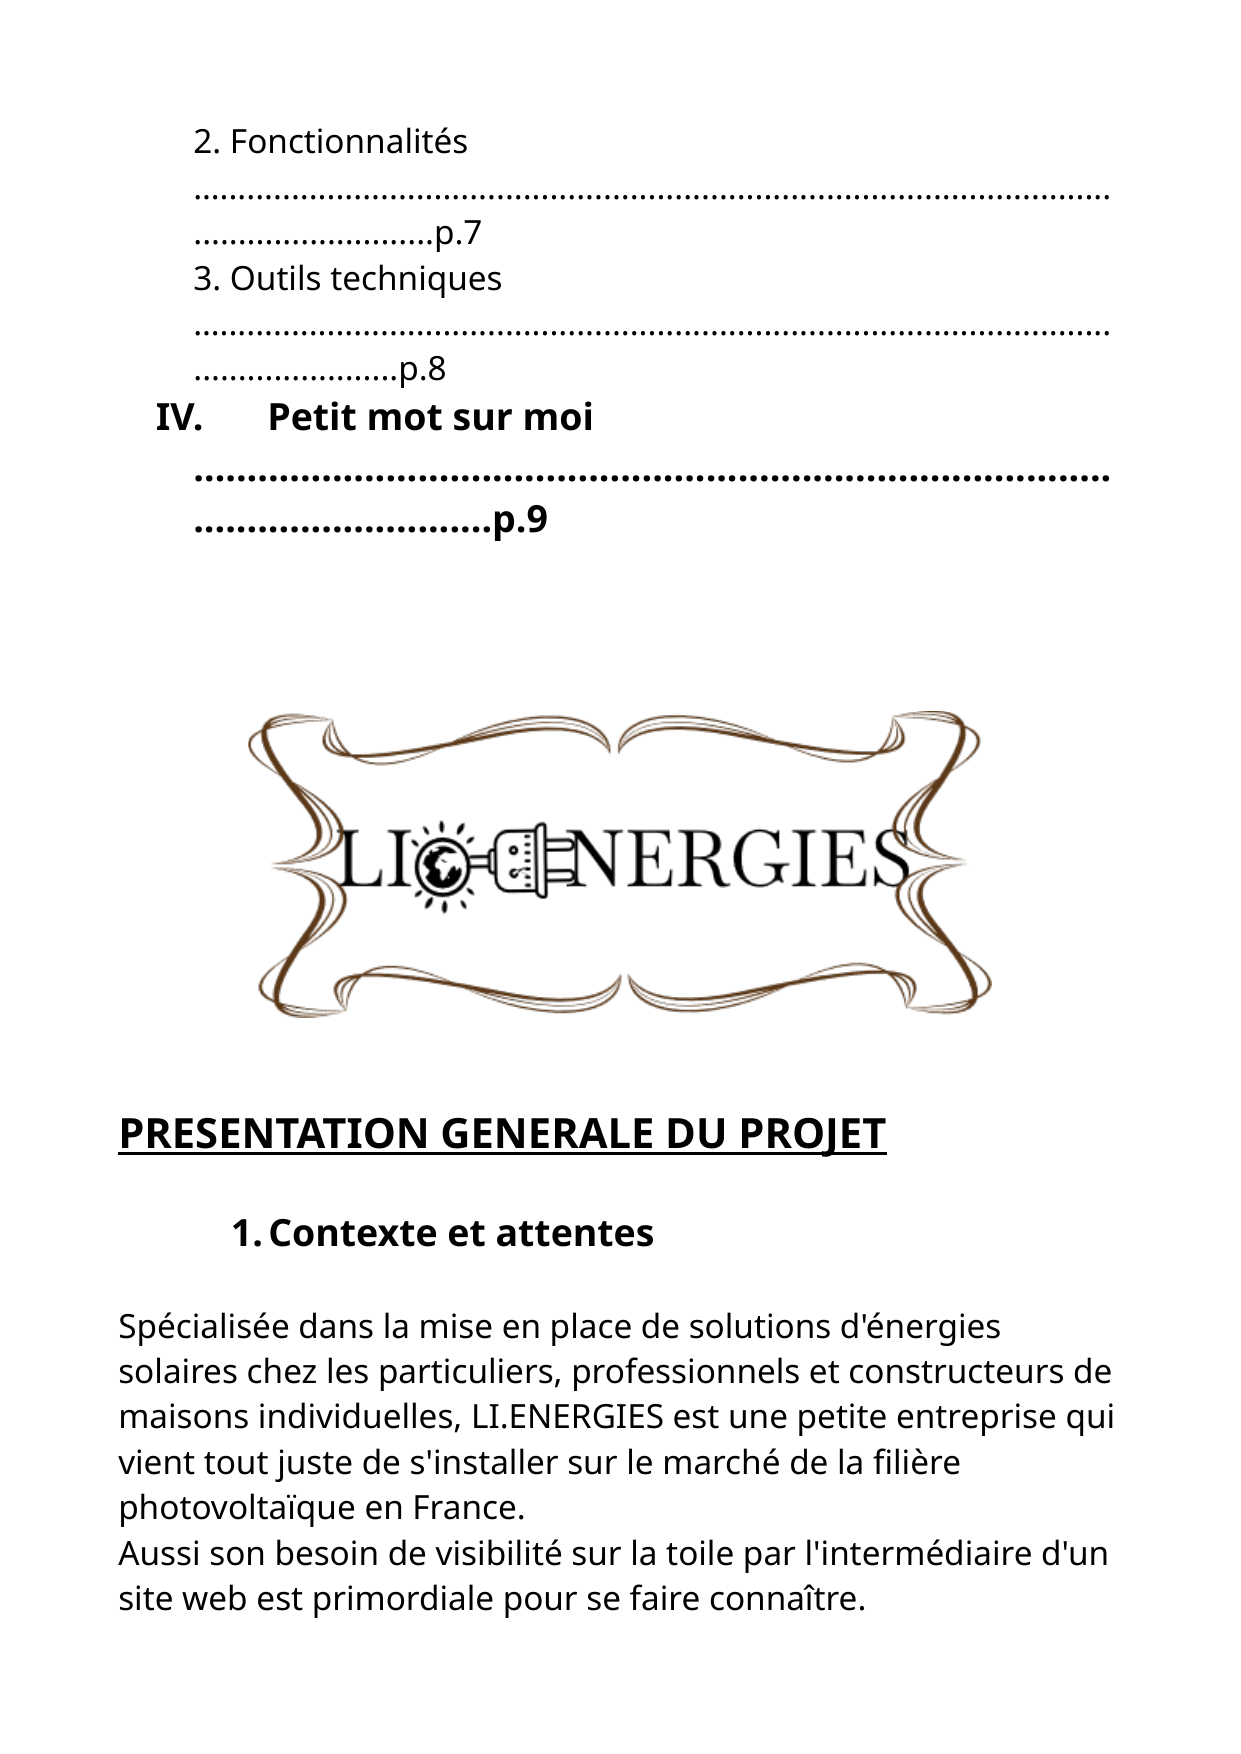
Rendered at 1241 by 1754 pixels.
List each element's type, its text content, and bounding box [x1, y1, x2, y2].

list Petit mot sur moi …...............................................................................................................p.9 [156, 391, 1122, 544]
list 3. Outils techniques …...........................................................................................................................p.8 [156, 254, 1122, 391]
text Spécialisée dans la mise en place de solutions d'énergies solaires chez les particuliers, professionnels et constructeurs de maisons individuelles, LI.ENERGIES est une petite entreprise qui vient tout juste de s'installer sur le marché de la filière photovoltaïque en France. [118, 1302, 1122, 1529]
list 2. Fonctionnalités …...............................................................................................................................p.7 [156, 118, 1122, 254]
list Contexte et attentes [231, 1206, 1122, 1257]
picture [248, 711, 992, 1018]
text PRESENTATION GENERALE DU PROJET [118, 1104, 1122, 1161]
text Aussi son besoin de visibilité sur la toile par l'intermédiaire d'un site web est primordiale pour se faire connaître. [118, 1529, 1122, 1620]
